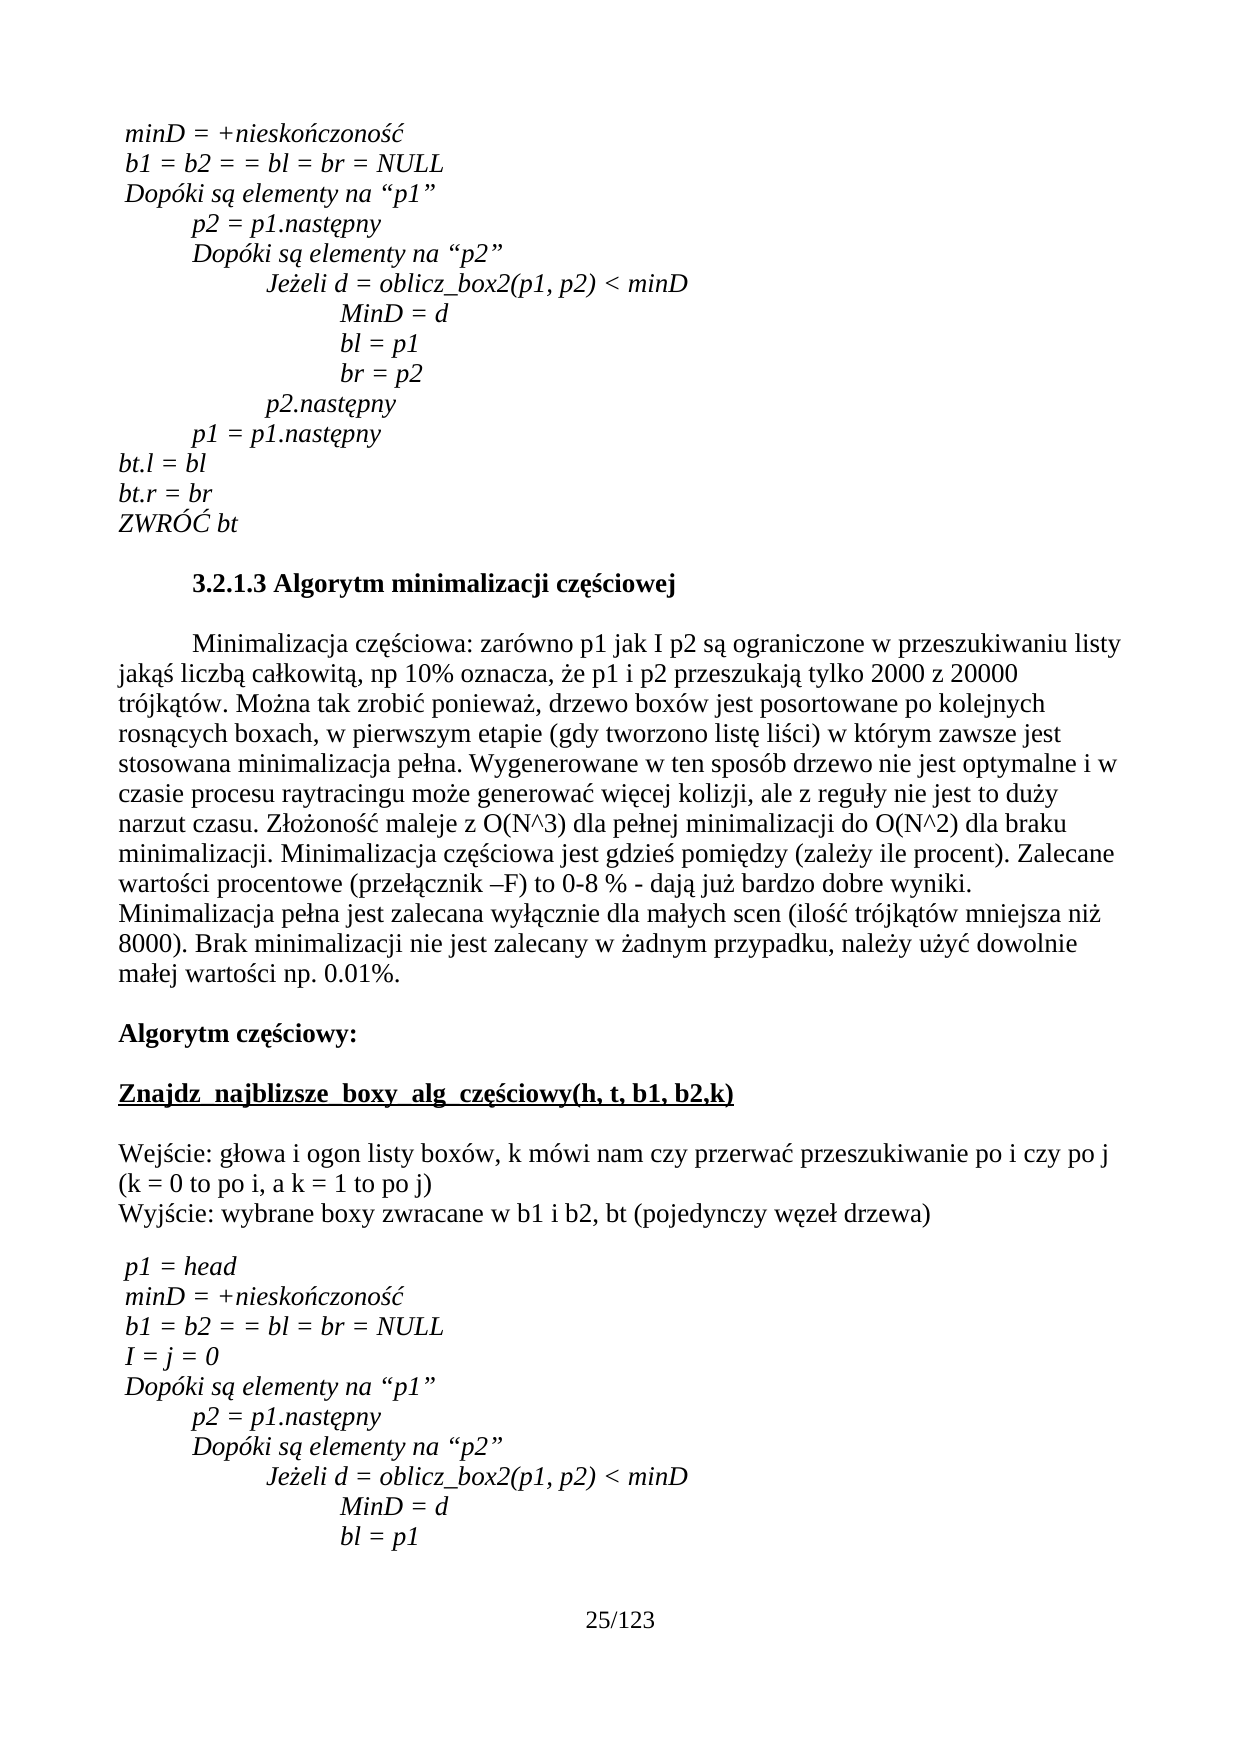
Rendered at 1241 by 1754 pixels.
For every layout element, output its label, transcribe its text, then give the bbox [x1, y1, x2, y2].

text bl = p1 [118, 1521, 1122, 1551]
text Znajdz_najblizsze_boxy_alg_częściowy(h, t, b1, b2,k) [118, 1078, 1122, 1108]
text p2 = p1.następny [118, 1401, 1122, 1431]
text Jeżeli d = oblicz_box2(p1, p2) < minD [118, 1461, 1122, 1491]
text Wejście: głowa i ogon listy boxów, k mówi nam czy przerwać przeszukiwanie po i czy po j (k = 0 to po i, a k = 1 to po j) [118, 1138, 1122, 1198]
text bt.l = bl [118, 448, 1122, 478]
text Algorytm częściowy: [118, 1018, 1122, 1048]
text Dopóki są elementy na “p2” [118, 238, 1122, 268]
text Jeżeli d = oblicz_box2(p1, p2) < minD [118, 268, 1122, 298]
text I = j = 0 [118, 1341, 1122, 1371]
text p1 = p1.następny [118, 418, 1122, 448]
text Minimalizacja częściowa: zarówno p1 jak I p2 są ograniczone w przeszukiwaniu listy jakąś liczbą całkowitą, np 10% oznacza, że p1 i p2 przeszukają tylko 2000 z 20000 trójkątów. Można tak zrobić ponieważ, drzewo boxów jest posortowane po kolejnych rosnących boxach, w pierwszym etapie (gdy tworzono listę liści) w którym zawsze jest stosowana minimalizacja pełna. Wygenerowane w ten sposób drzewo nie jest optymalne i w czasie procesu raytracingu może generować więcej kolizji, ale z reguły nie jest to duży narzut czasu. Złożoność maleje z O(N^3) dla pełnej minimalizacji do O(N^2) dla braku minimalizacji. Minimalizacja częściowa jest gdzieś pomiędzy (zależy ile procent). Zalecane wartości procentowe (przełącznik –F) to 0-8 % - dają już bardzo dobre wyniki. Minimalizacja pełna jest zalecana wyłącznie dla małych scen (ilość trójkątów mniejsza niż 8000). Brak minimalizacji nie jest zalecany w żadnym przypadku, należy użyć dowolnie małej wartości np. 0.01%. [118, 628, 1122, 988]
text bl = p1 [118, 328, 1122, 358]
text p1 = head [118, 1251, 1122, 1281]
text p2 = p1.następny [118, 208, 1122, 238]
text minD = +nieskończoność [118, 118, 1122, 148]
text Dopóki są elementy na “p1” [118, 178, 1122, 208]
text b1 = b2 = = bl = br = NULL [118, 148, 1122, 178]
text ZWRÓĆ bt [118, 508, 1122, 538]
text b1 = b2 = = bl = br = NULL [118, 1311, 1122, 1341]
text Wyjście: wybrane boxy zwracane w b1 i b2, bt (pojedynczy węzeł drzewa) [118, 1198, 1122, 1228]
text bt.r = br [118, 478, 1122, 508]
text minD = +nieskończoność [118, 1281, 1122, 1311]
text br = p2 [118, 358, 1122, 388]
text Dopóki są elementy na “p2” [118, 1431, 1122, 1461]
text Dopóki są elementy na “p1” [118, 1371, 1122, 1401]
text MinD = d [118, 1491, 1122, 1521]
text 3.2.1.3 Algorytm minimalizacji częściowej [118, 568, 1122, 598]
text p2.następny [118, 388, 1122, 418]
text MinD = d [118, 298, 1122, 328]
